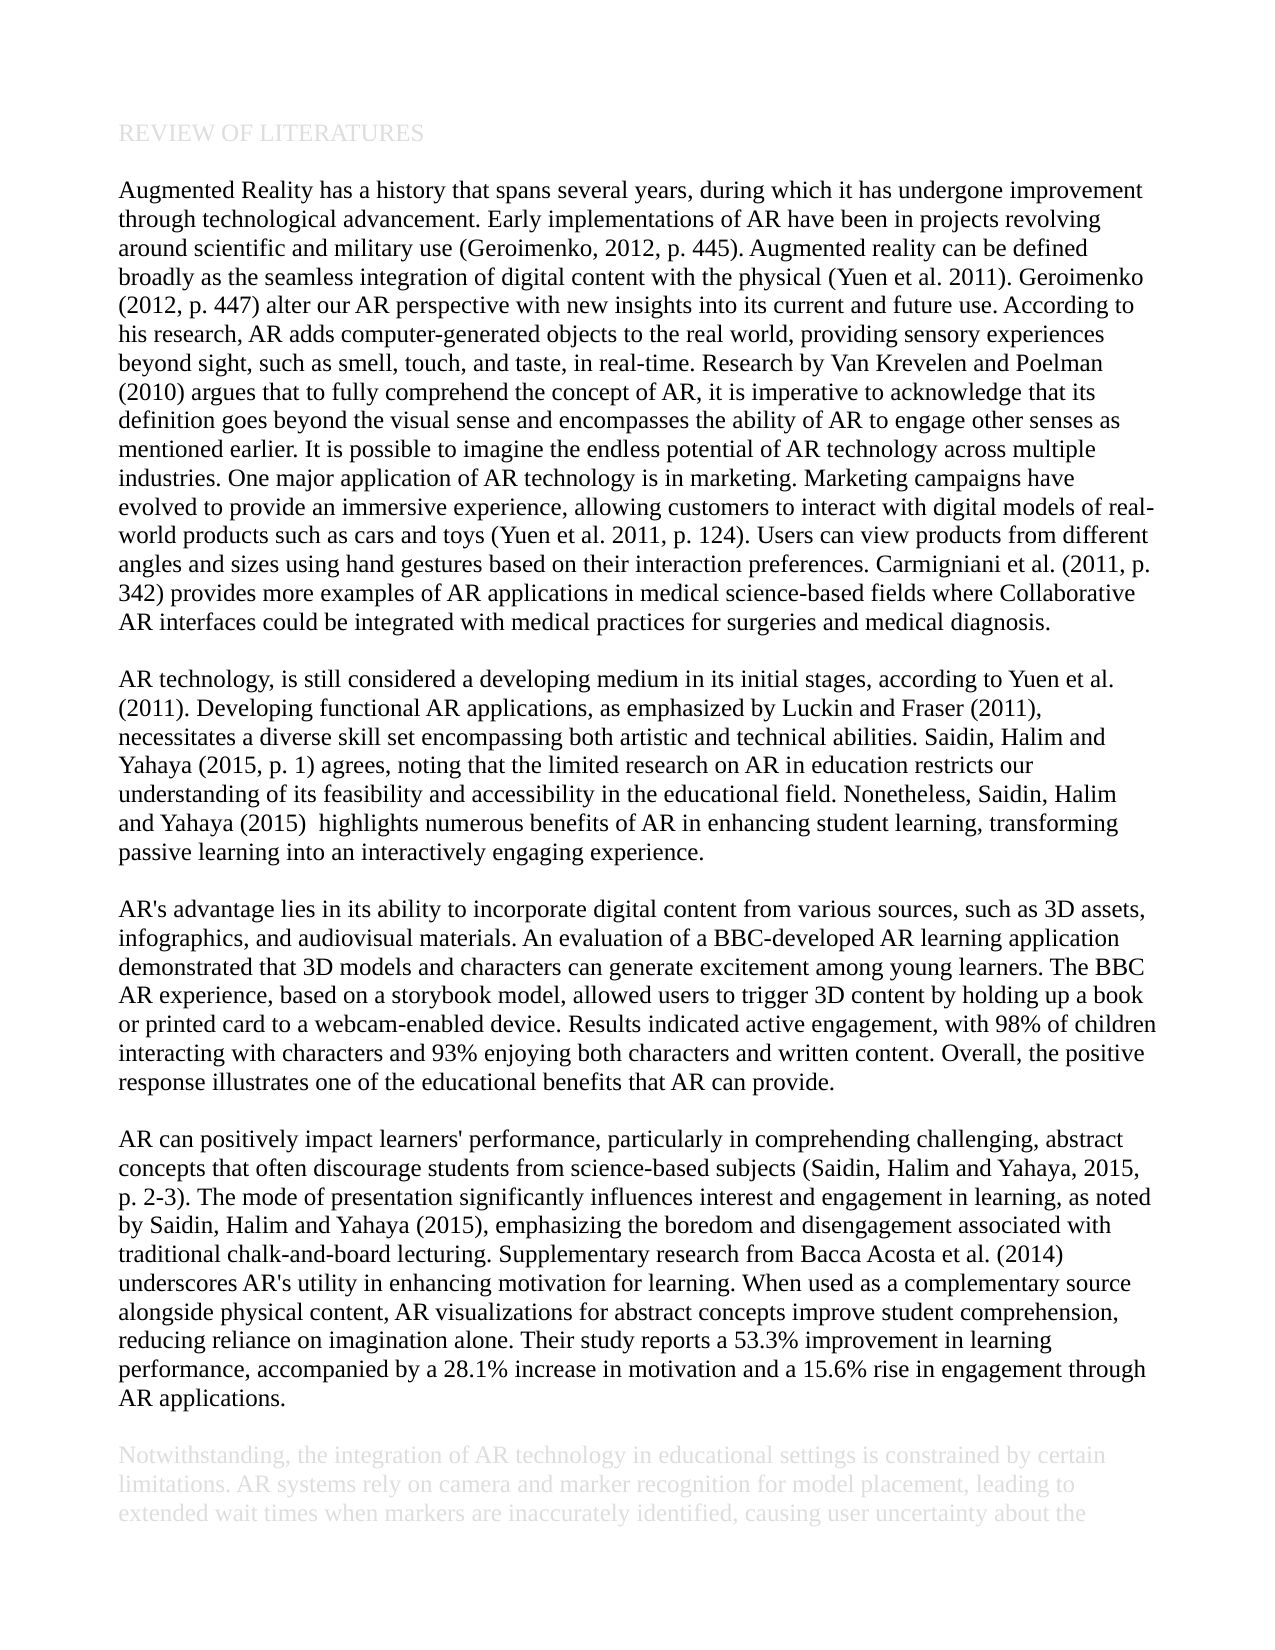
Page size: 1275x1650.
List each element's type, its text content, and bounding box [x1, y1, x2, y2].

text Augmented Reality has a history that spans several years, during which it has undergone improvement through technological advancement. Early implementations of AR have been in projects revolving around scientific and military use (Geroimenko, 2012, p. 445). Augmented reality can be defined broadly as the seamless integration of digital content with the physical (Yuen et al. 2011). Geroimenko (2012, p. 447) alter our AR perspective with new insights into its current and future use. According to his research, AR adds computer-generated objects to the real world, providing sensory experiences beyond sight, such as smell, touch, and taste, in real-time. Research by Van Krevelen and Poelman (2010) argues that to fully comprehend the concept of AR, it is imperative to acknowledge that its definition goes beyond the visual sense and encompasses the ability of AR to engage other senses as mentioned earlier. It is possible to imagine the endless potential of AR technology across multiple industries. One major application of AR technology is in marketing. Marketing campaigns have evolved to provide an immersive experience, allowing customers to interact with digital models of real-world products such as cars and toys (Yuen et al. 2011, p. 124). Users can view products from different angles and sizes using hand gestures based on their interaction preferences. Carmigniani et al. (2011, p. 342) provides more examples of AR applications in medical science-based fields where Collaborative AR interfaces could be integrated with medical practices for surgeries and medical diagnosis. [118, 176, 1157, 636]
text Notwithstanding, the integration of AR technology in educational settings is constrained by certain limitations. AR systems rely on camera and marker recognition for model placement, leading to extended wait times when markers are inaccurately identified, causing user uncertainty about the [118, 1441, 1157, 1527]
text REVIEW OF LITERATURES [118, 118, 1157, 147]
text AR technology, is still considered a developing medium in its initial stages, according to Yuen et al. (2011). Developing functional AR applications, as emphasized by Luckin and Fraser (2011), necessitates a diverse skill set encompassing both artistic and technical abilities. Saidin, Halim and Yahaya (2015, p. 1) agrees, noting that the limited research on AR in education restricts our understanding of its feasibility and accessibility in the educational field. Nonetheless, Saidin, Halim and Yahaya (2015) highlights numerous benefits of AR in enhancing student learning, transforming passive learning into an interactively engaging experience. [118, 664, 1157, 866]
text AR can positively impact learners' performance, particularly in comprehending challenging, abstract concepts that often discourage students from science-based subjects (Saidin, Halim and Yahaya, 2015, p. 2-3). The mode of presentation significantly influences interest and engagement in learning, as noted by Saidin, Halim and Yahaya (2015), emphasizing the boredom and disengagement associated with traditional chalk-and-board lecturing. Supplementary research from Bacca Acosta et al. (2014) underscores AR's utility in enhancing motivation for learning. When used as a complementary source alongside physical content, AR visualizations for abstract concepts improve student comprehension, reducing reliance on imagination alone. Their study reports a 53.3% improvement in learning performance, accompanied by a 28.1% increase in motivation and a 15.6% rise in engagement through AR applications. [118, 1124, 1157, 1412]
text AR's advantage lies in its ability to incorporate digital content from various sources, such as 3D assets, infographics, and audiovisual materials. An evaluation of a BBC-developed AR learning application demonstrated that 3D models and characters can generate excitement among young learners. The BBC AR experience, based on a storybook model, allowed users to trigger 3D content by holding up a book or printed card to a webcam-enabled device. Results indicated active engagement, with 98% of children interacting with characters and 93% enjoying both characters and written content. Overall, the positive response illustrates one of the educational benefits that AR can provide. [118, 894, 1157, 1096]
